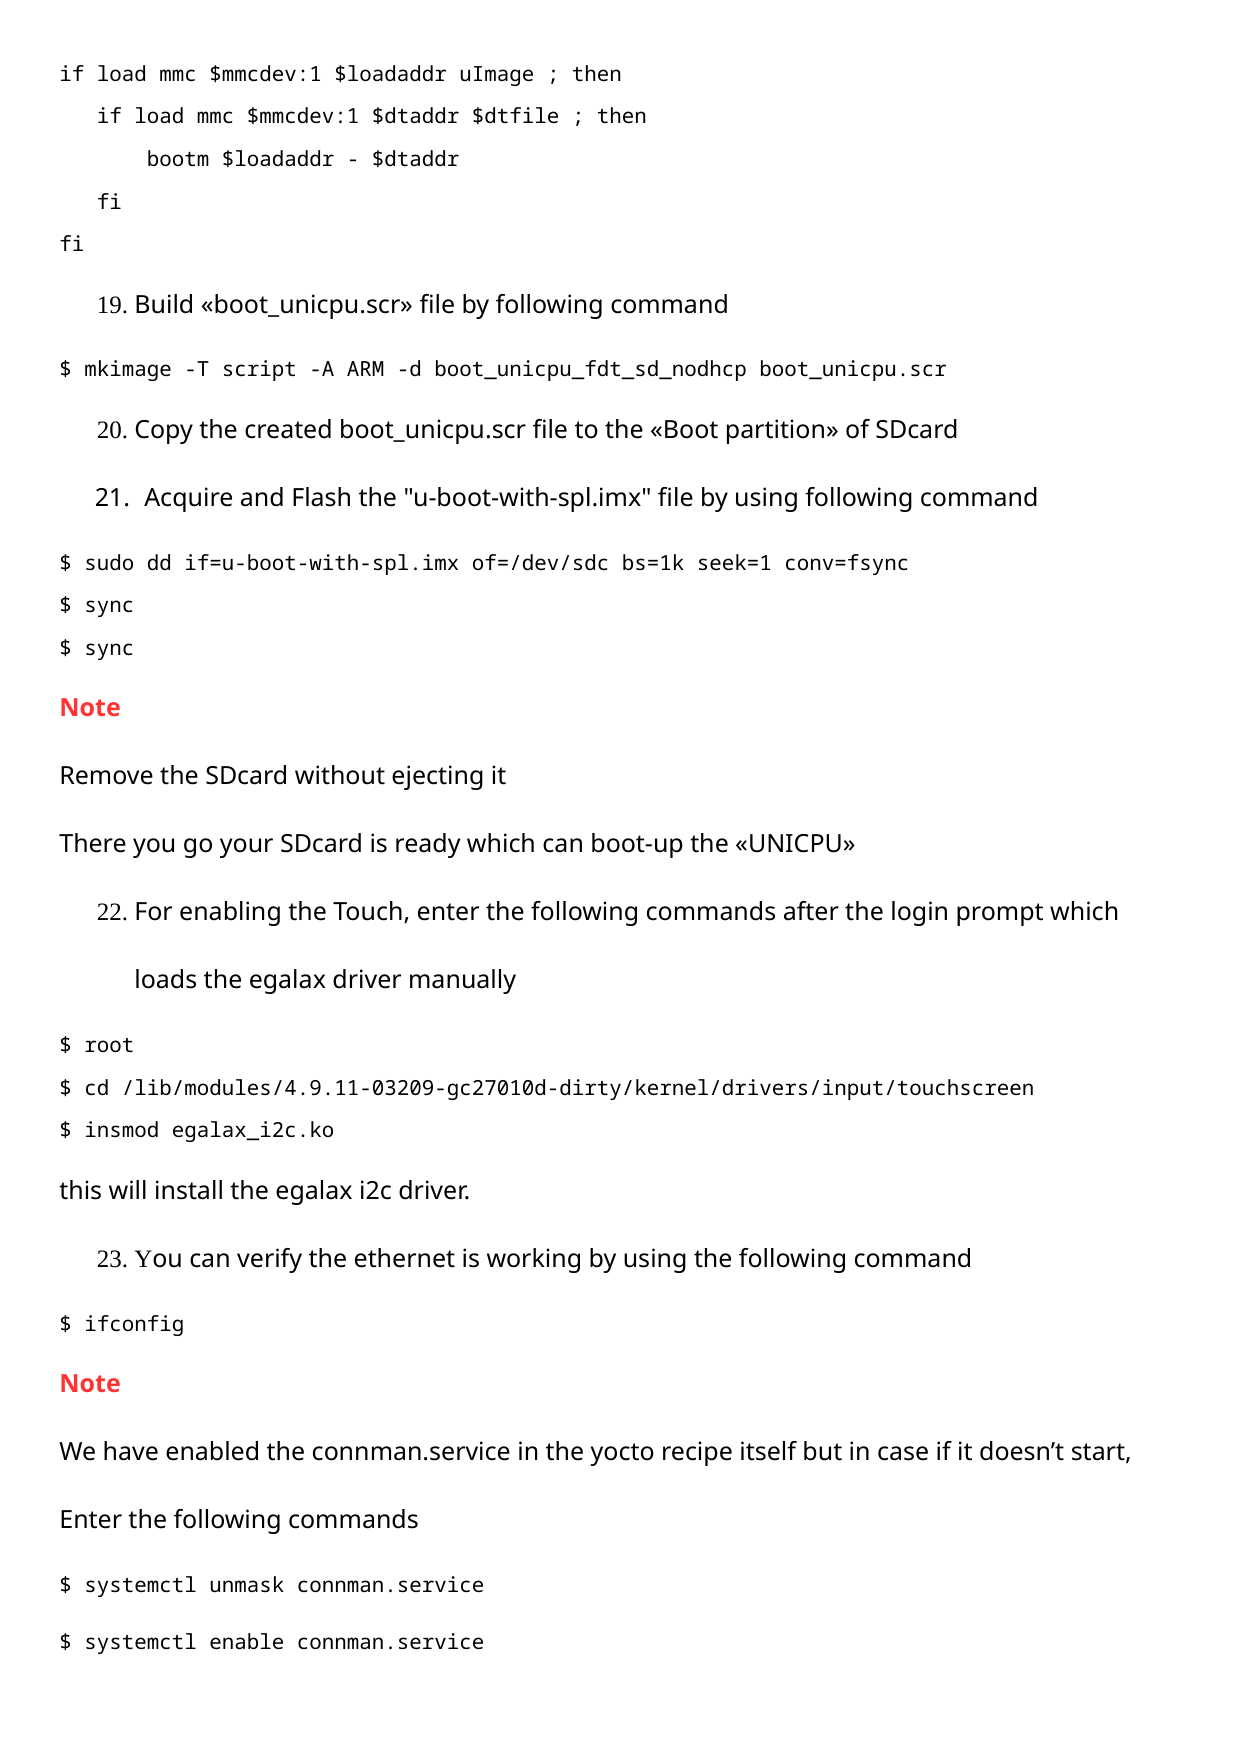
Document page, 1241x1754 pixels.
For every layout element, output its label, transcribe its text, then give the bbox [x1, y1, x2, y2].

text $ insmod egalax_i2c.ko [59, 1116, 1181, 1144]
text $ sync [59, 633, 1181, 661]
text if load mmc $mmcdev:1 $loadaddr uImage ; then [59, 59, 1181, 87]
text $ cd /lib/modules/4.9.11-03209-gc27010d-dirty/kernel/drivers/input/touchscreen [59, 1073, 1181, 1101]
text bootm $loadaddr - $dtaddr [59, 144, 1181, 173]
text $ sudo dd if=u-boot-with-spl.imx of=/dev/sdc bs=1k seek=1 conv=fsync [59, 548, 1181, 576]
text $ ifconfig [59, 1309, 1181, 1337]
text $ systemctl enable connman.service [59, 1627, 1181, 1655]
text this will install the egalax i2c driver. [59, 1172, 1181, 1206]
list For enabling the Touch, enter the following commands after the login prompt which loads the egalax driver manually [97, 894, 1181, 996]
list You can verify the ethernet is working by using the following command [97, 1241, 1181, 1274]
text Note [59, 690, 1181, 724]
text $ mkimage -T script -A ARM -d boot_unicpu_fdt_sd_nodhcp boot_unicpu.scr [59, 354, 1181, 383]
text We have enabled the connman.service in the yocto recipe itself but in case if it doesn’t start, Enter the following commands [59, 1434, 1181, 1536]
text fi [59, 229, 1181, 258]
list Build «boot_unicpu.scr» file by following command [97, 286, 1181, 320]
text $ sync [59, 590, 1181, 619]
text if load mmc $mmcdev:1 $dtaddr $dtfile ; then [59, 102, 1181, 130]
text Note [59, 1366, 1181, 1399]
text $ systemctl unmask connman.service [59, 1570, 1181, 1598]
list Copy the created boot_unicpu.scr file to the «Boot partition» of SDcard [97, 411, 1181, 445]
text There you go your SDcard is ready which can boot-up the «UNICPU» [59, 826, 1181, 860]
text $ root [59, 1030, 1181, 1059]
text Remove the SDcard without ejecting it [59, 758, 1181, 792]
list Acquire and Flash the "u-boot-with-spl.imx" file by using following command [94, 479, 1181, 513]
text fi [59, 187, 1181, 215]
